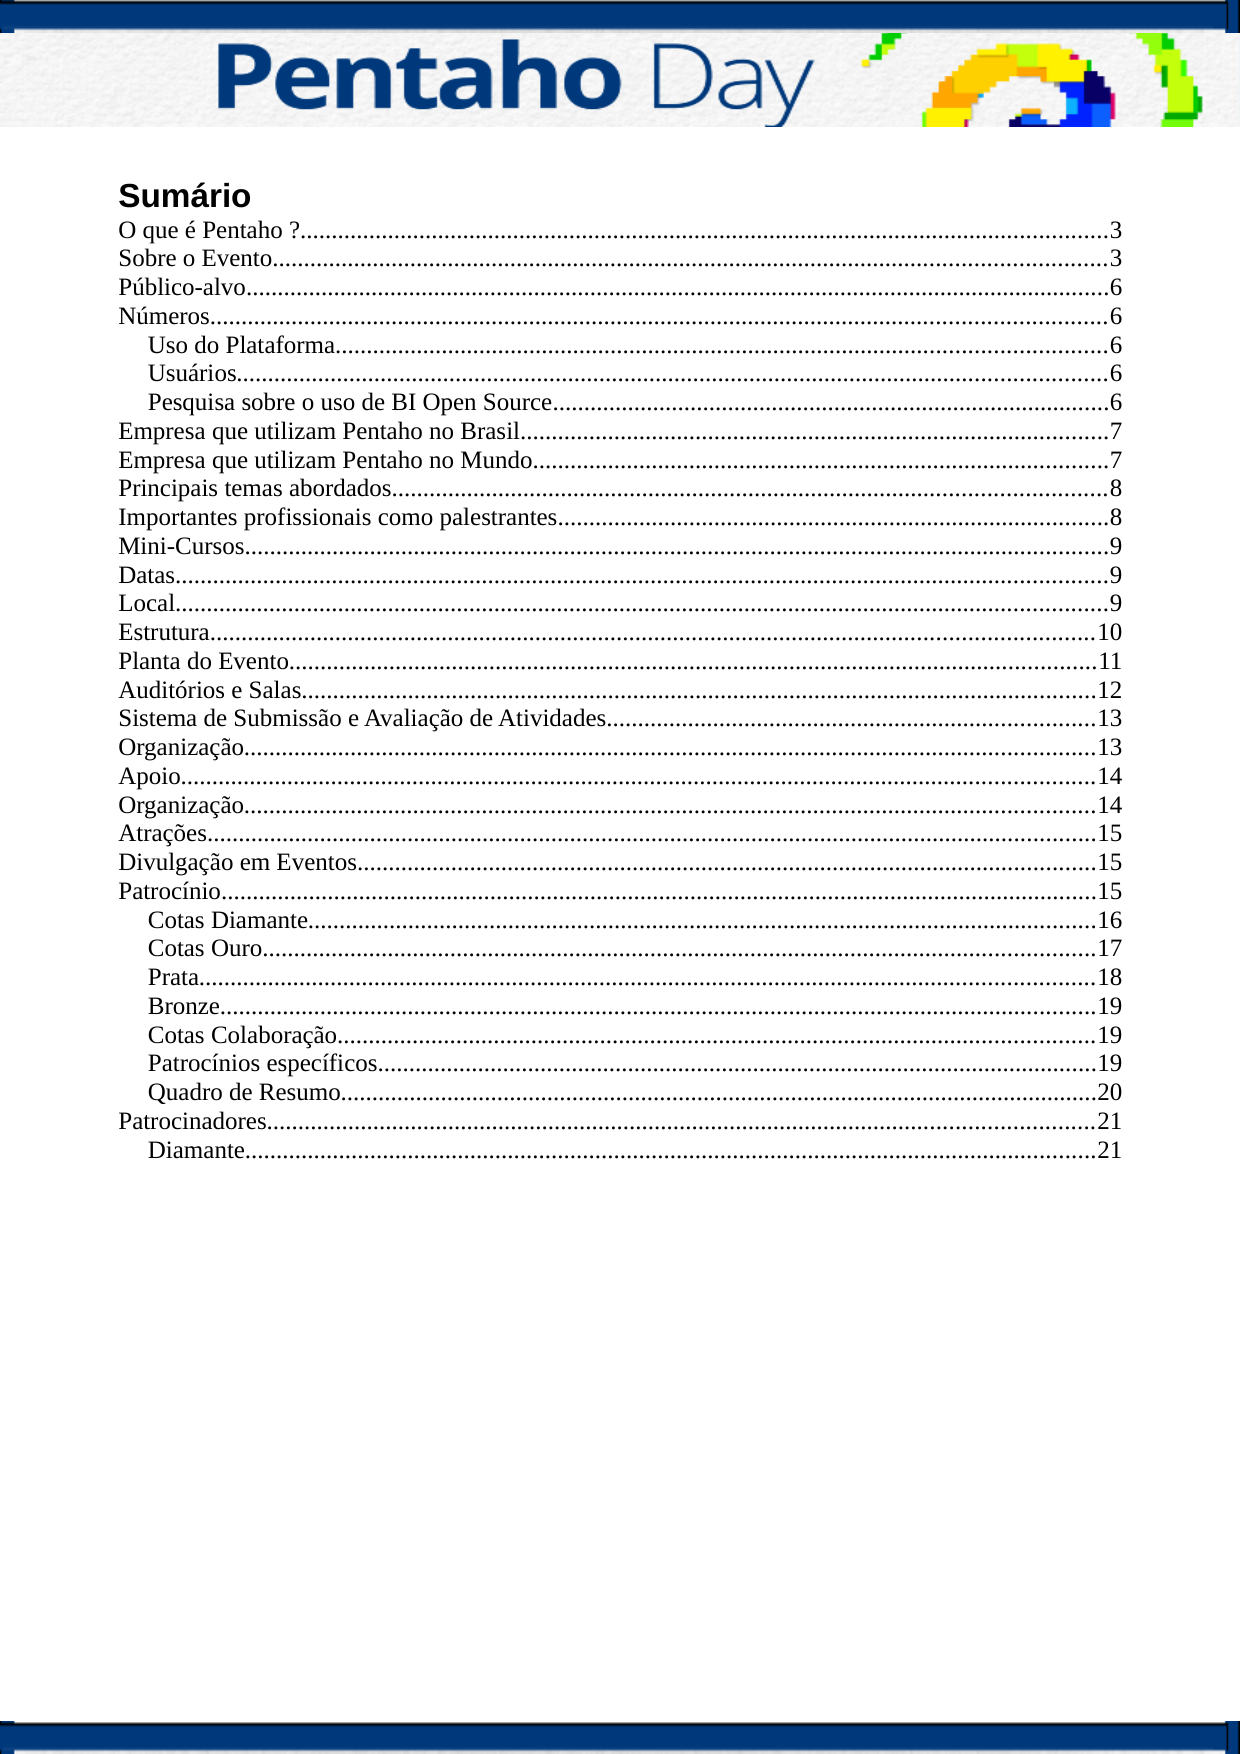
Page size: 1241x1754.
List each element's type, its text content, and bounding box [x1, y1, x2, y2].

picture [0, 1721, 1240, 1754]
subtitle Sumário [118, 176, 1122, 215]
text O que é Pentaho ? 3 [118, 215, 1122, 243]
text Atrações 15 [118, 818, 1122, 847]
text Pesquisa sobre o uso de BI Open Source 6 [148, 387, 1122, 416]
text Sobre o Evento 3 [118, 243, 1122, 272]
text Quadro de Resumo 20 [148, 1077, 1122, 1106]
text Apoio 14 [118, 761, 1122, 790]
text Patrocínio 15 [118, 876, 1122, 905]
text Estrutura 10 [118, 617, 1122, 646]
text Auditórios e Salas 12 [118, 675, 1122, 703]
text Uso do Plataforma 6 [148, 330, 1122, 358]
text Empresa que utilizam Pentaho no Brasil 7 [118, 416, 1122, 445]
text Patrocinadores 21 [118, 1106, 1122, 1135]
text Números 6 [118, 301, 1122, 330]
text Bronze 19 [148, 991, 1122, 1020]
text Público-alvo 6 [118, 272, 1122, 301]
picture [0, 0, 1240, 127]
text Cotas Diamante 16 [148, 905, 1122, 933]
text Divulgação em Eventos 15 [118, 847, 1122, 876]
text Patrocínios específicos 19 [148, 1048, 1122, 1077]
text Principais temas abordados 8 [118, 473, 1122, 502]
text Organização 13 [118, 732, 1122, 761]
text Cotas Ouro 17 [148, 933, 1122, 962]
text Prata 18 [148, 962, 1122, 991]
text Cotas Colaboração 19 [148, 1020, 1122, 1048]
text Organização 14 [118, 790, 1122, 818]
text Importantes profissionais como palestrantes 8 [118, 502, 1122, 531]
text Mini-Cursos 9 [118, 531, 1122, 560]
text Empresa que utilizam Pentaho no Mundo 7 [118, 445, 1122, 473]
text Datas 9 [118, 560, 1122, 588]
text Sistema de Submissão e Avaliação de Atividades 13 [118, 703, 1122, 732]
text Planta do Evento 11 [118, 646, 1122, 675]
text Local 9 [118, 588, 1122, 617]
text Diamante 21 [148, 1135, 1122, 1163]
text Usuários 6 [148, 358, 1122, 387]
